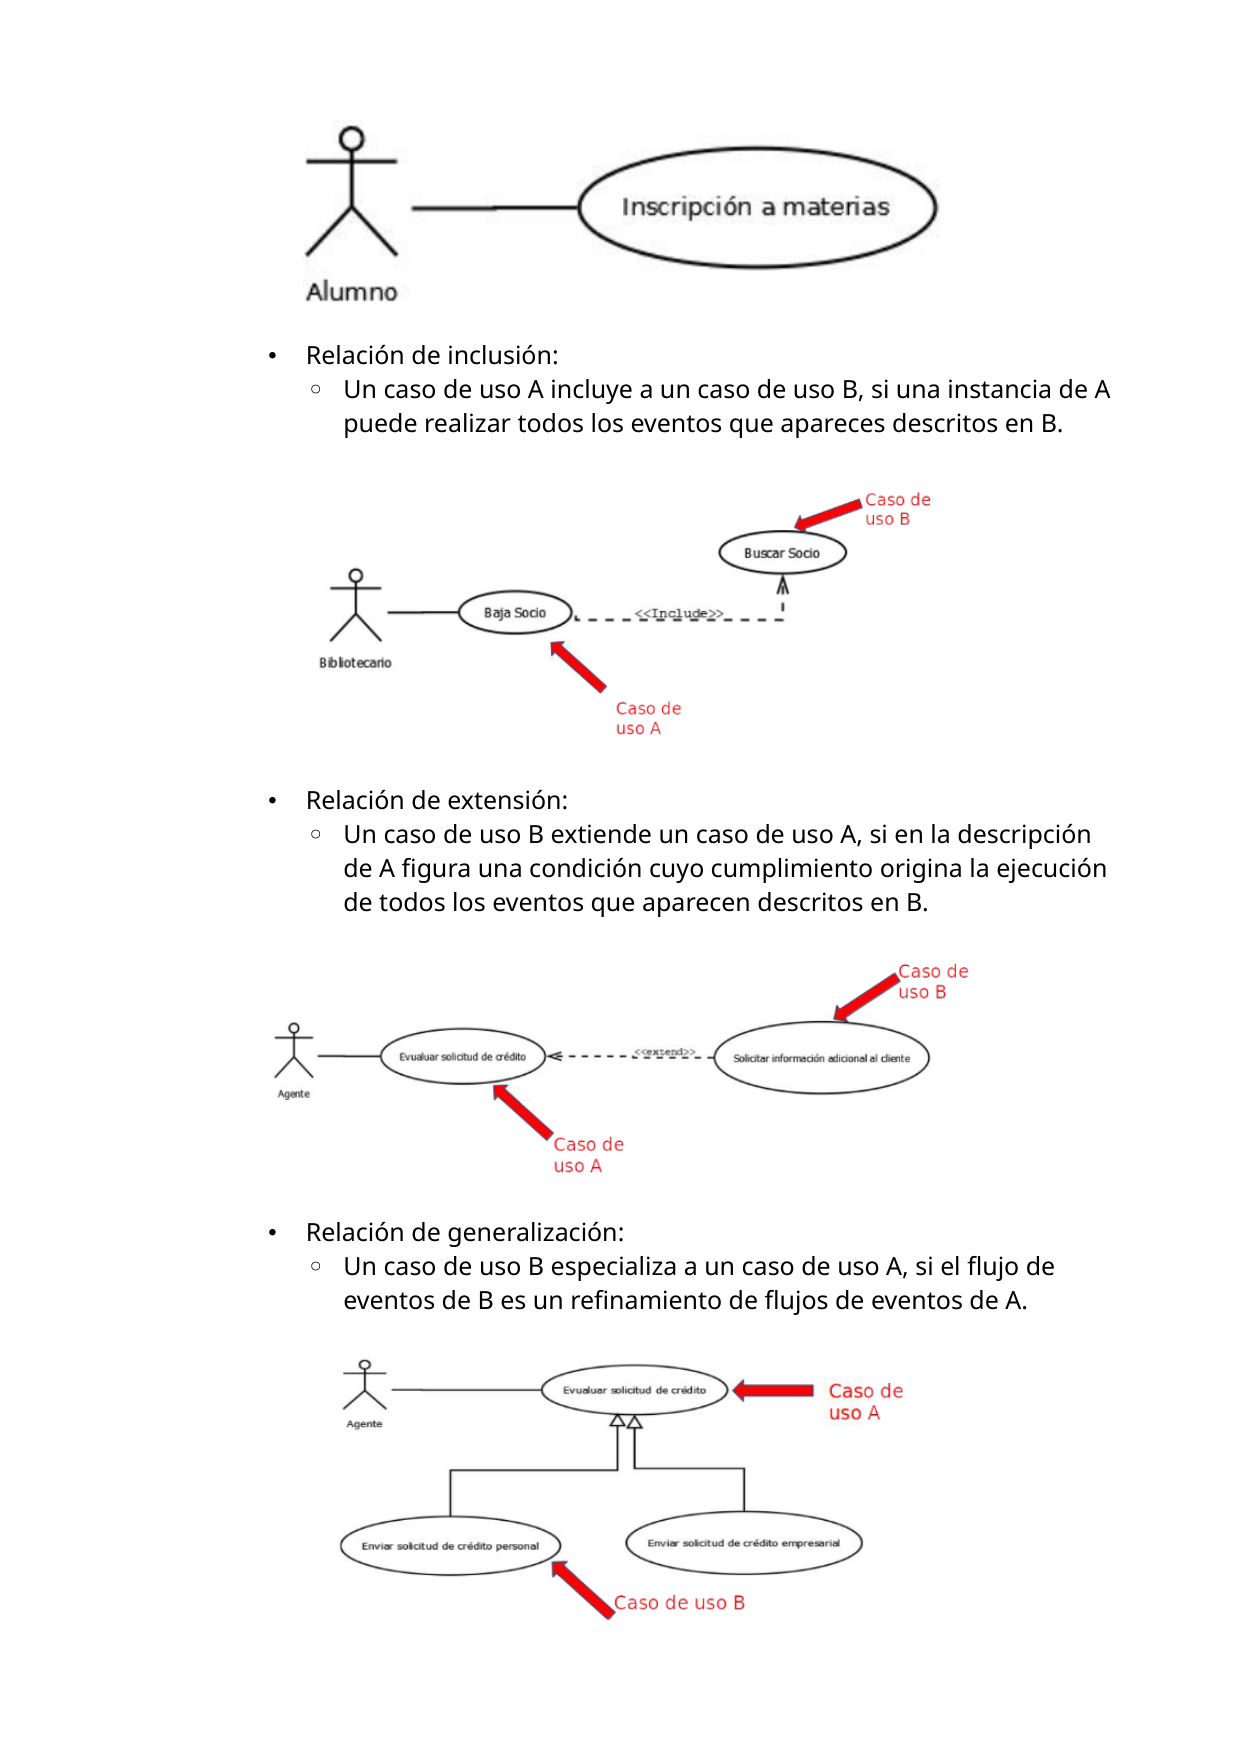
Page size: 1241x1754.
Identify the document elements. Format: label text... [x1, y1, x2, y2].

list Un caso de uso B extiende un caso de uso A, si en la descripción de A figura una condición cuyo cumplimiento origina la ejecución de todos los eventos que aparecen descritos en B. [306, 817, 1122, 919]
list Un caso de uso B especializa a un caso de uso A, si el flujo de eventos de B es un refinamiento de flujos de eventos de A. [306, 1248, 1122, 1316]
picture [331, 1350, 909, 1627]
list Relación de extensión: [268, 783, 1122, 817]
picture [268, 953, 972, 1181]
list Relación de generalización: [268, 1214, 1122, 1248]
picture [283, 474, 957, 749]
list Un caso de uso A incluye a un caso de uso B, si una instancia de A puede realizar todos los eventos que apareces descritos en B. [306, 372, 1122, 440]
list Relación de inclusión: [268, 338, 1122, 372]
picture [299, 118, 941, 304]
